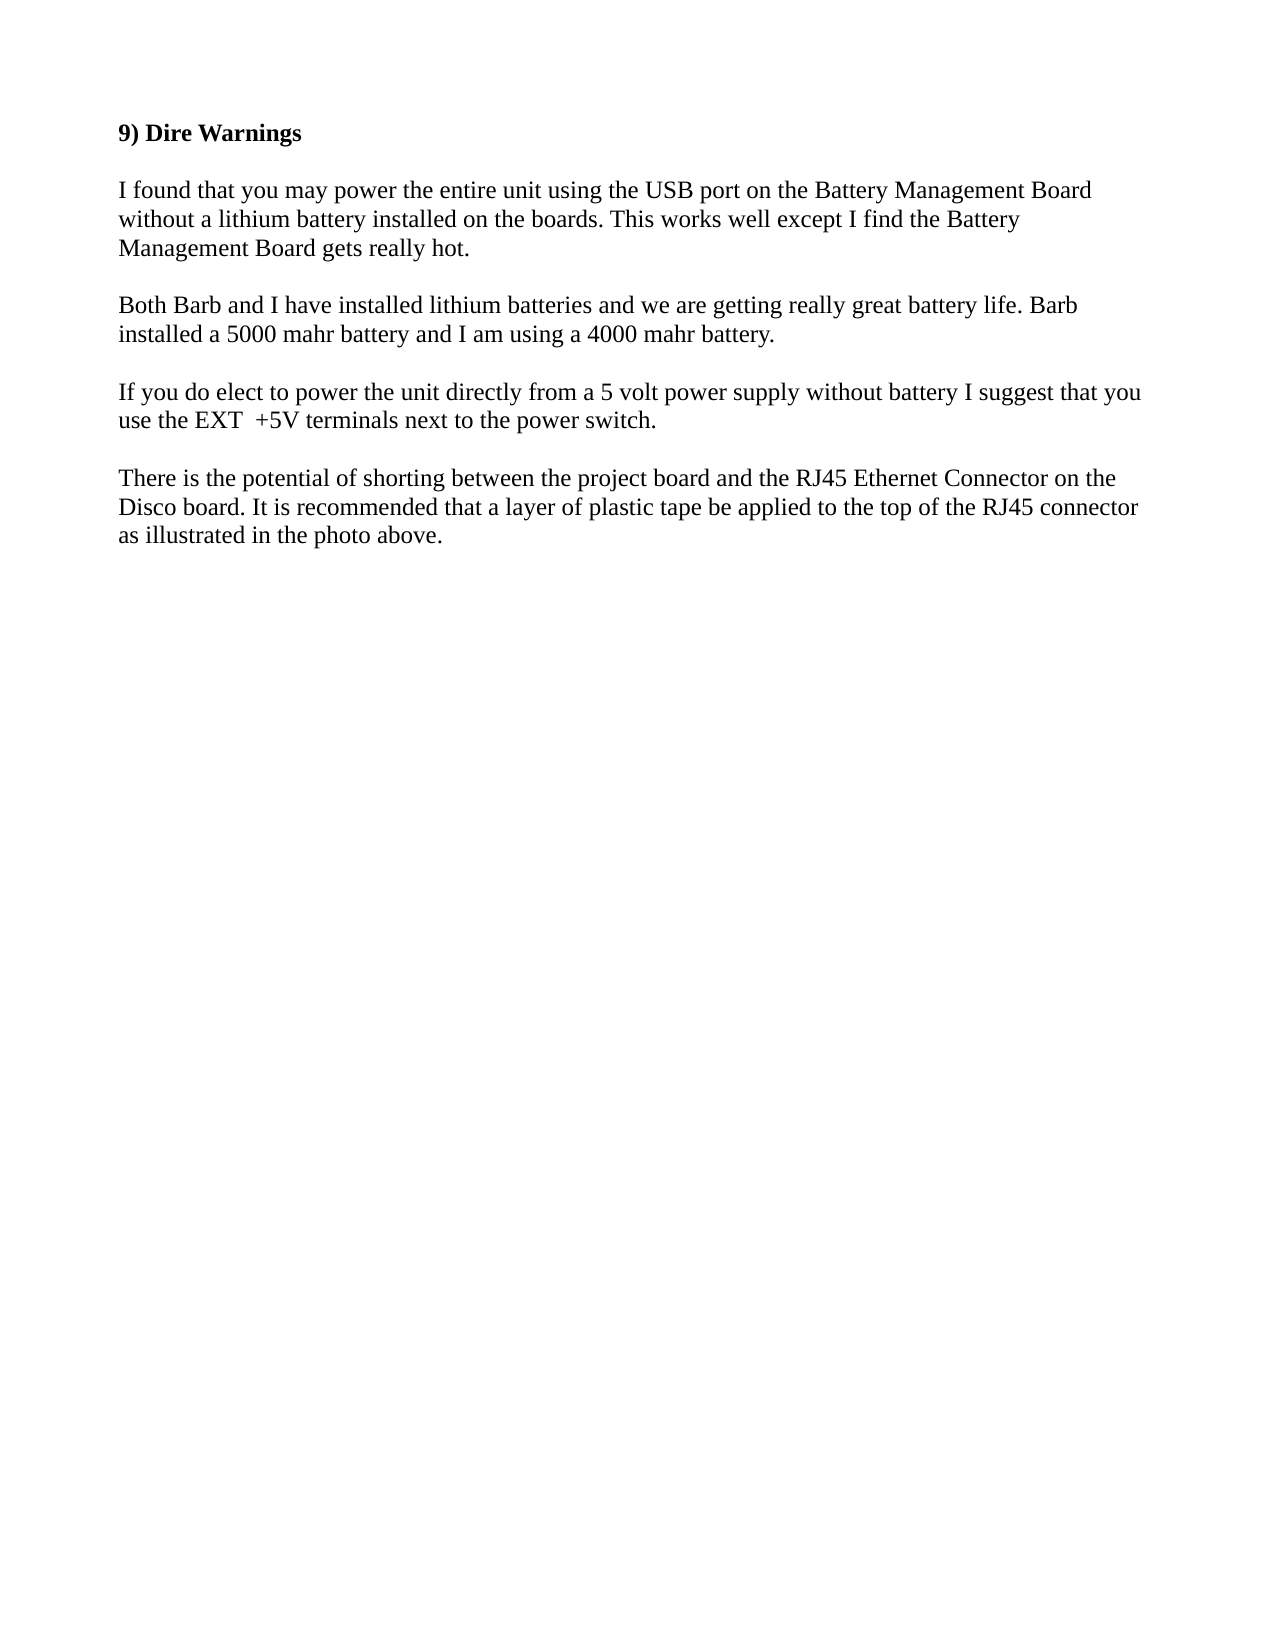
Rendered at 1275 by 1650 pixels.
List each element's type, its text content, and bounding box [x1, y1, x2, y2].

text Both Barb and I have installed lithium batteries and we are getting really great battery life. Barb installed a 5000 mahr battery and I am using a 4000 mahr battery. [118, 291, 1157, 348]
text 9) Dire Warnings [118, 118, 1157, 147]
text There is the potential of shorting between the project board and the RJ45 Ethernet Connector on the Disco board. It is recommended that a layer of plastic tape be applied to the top of the RJ45 connector as illustrated in the photo above. [118, 463, 1157, 549]
text If you do elect to power the unit directly from a 5 volt power supply without battery I suggest that you use the EXT +5V terminals next to the power switch. [118, 377, 1157, 434]
text I found that you may power the entire unit using the USB port on the Battery Management Board without a lithium battery installed on the boards. This works well except I find the Battery Management Board gets really hot. [118, 176, 1157, 262]
